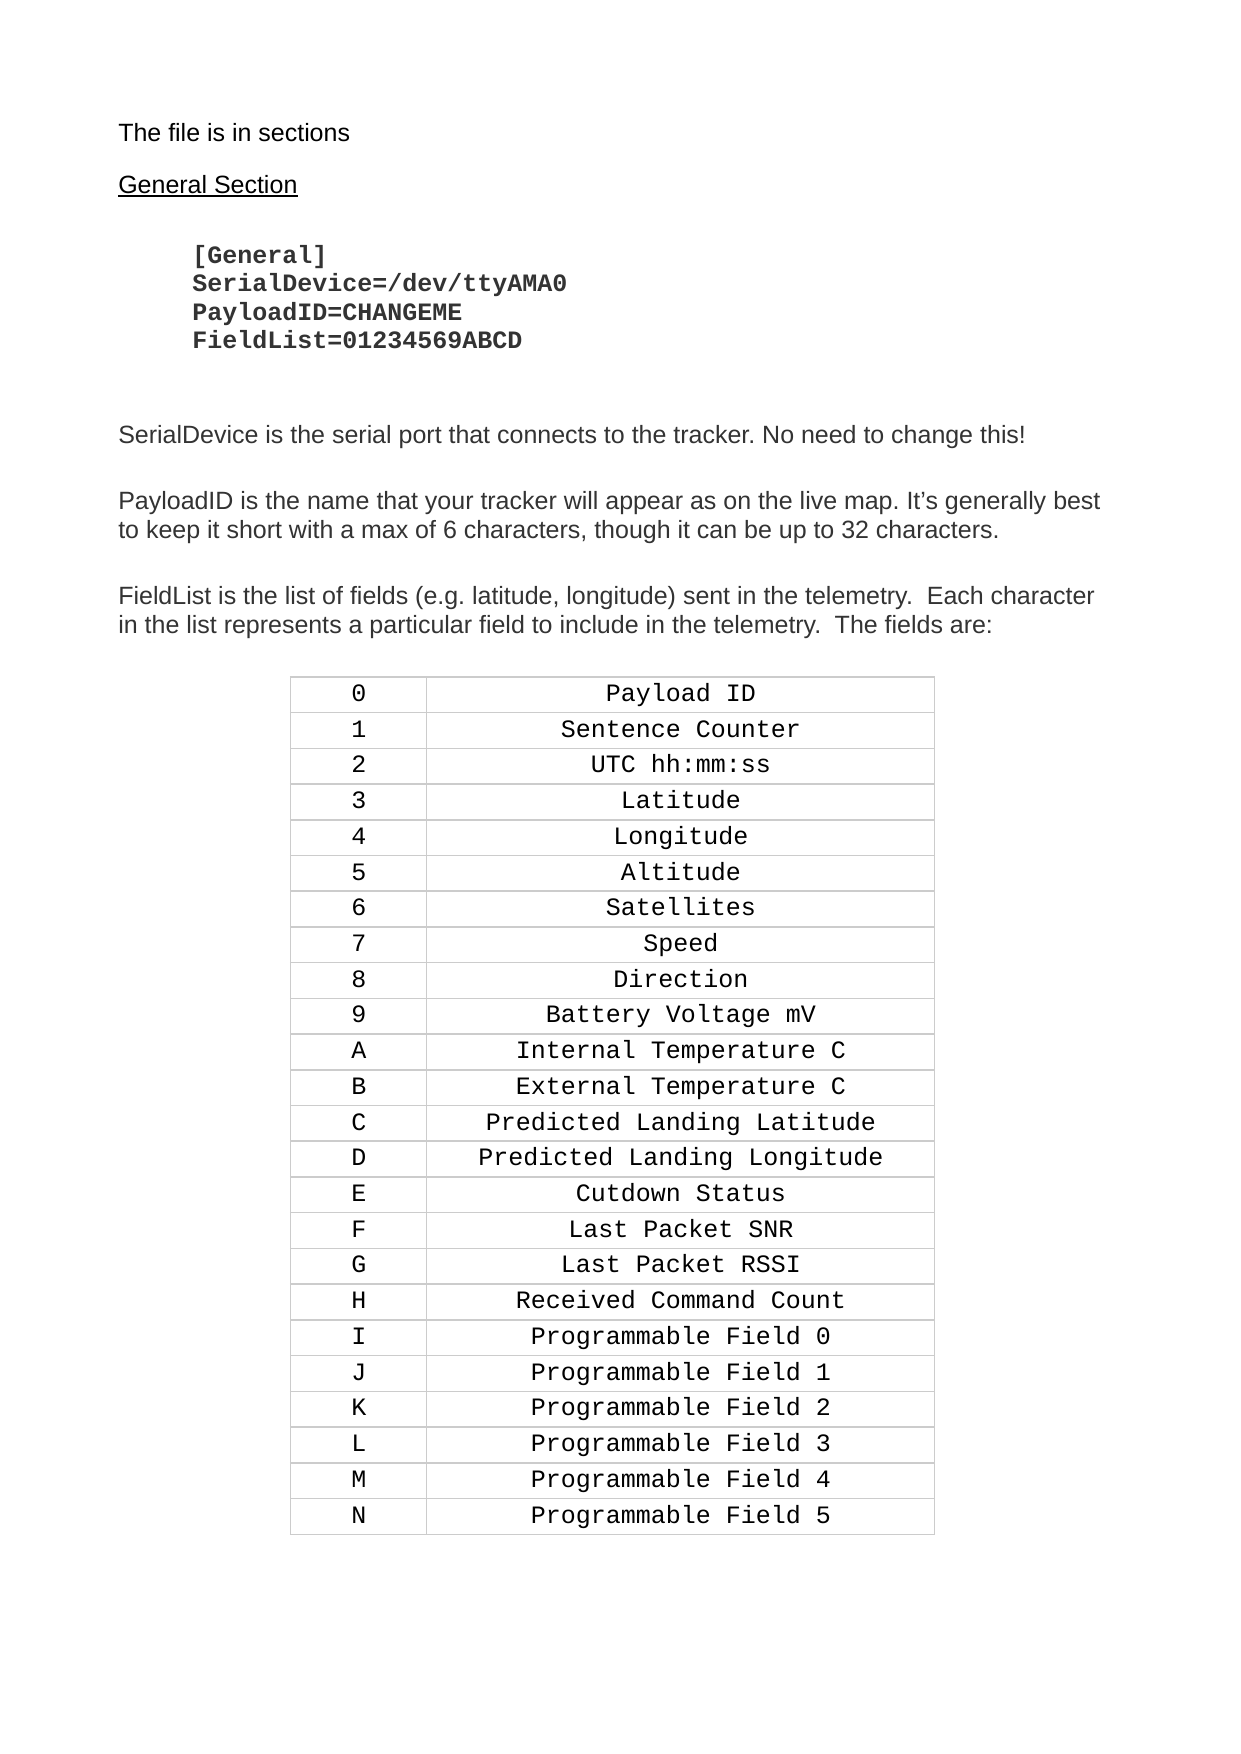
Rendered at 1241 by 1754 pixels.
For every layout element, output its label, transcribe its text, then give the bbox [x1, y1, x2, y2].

table_cell Latitude [427, 785, 934, 819]
table_cell Direction [427, 963, 934, 997]
table_cell L [291, 1428, 426, 1462]
table_cell 2 [291, 749, 426, 783]
text FieldList is the list of fields (e.g. latitude, longitude) sent in the telemetry. Each character in the list represents a particular field to include in the telemetry. The fields are: [118, 581, 1122, 638]
table_cell 4 [291, 821, 426, 854]
table_cell Speed [427, 928, 934, 962]
table_cell F [291, 1213, 426, 1248]
table_cell 9 [291, 999, 426, 1033]
table_cell Predicted Landing Latitude [427, 1106, 934, 1140]
subtitle General Section [118, 171, 1122, 199]
table_cell 7 [291, 928, 426, 962]
table_cell External Temperature C [427, 1071, 934, 1105]
table_cell M [291, 1464, 426, 1498]
table_cell Internal Temperature C [427, 1035, 934, 1069]
text The file is in sections [118, 118, 1122, 147]
text [General] SerialDevice=/dev/ttyAMA0 PayloadID=CHANGEME FieldList=01234569ABCD [192, 242, 1122, 356]
table_cell Programmable Field 2 [427, 1392, 934, 1426]
table_cell Satellites [427, 892, 934, 926]
table_cell N [291, 1499, 426, 1533]
table_cell A [291, 1035, 426, 1069]
table_cell H [291, 1285, 426, 1319]
table_cell K [291, 1392, 426, 1426]
table_cell B [291, 1071, 426, 1105]
table_cell Predicted Landing Longitude [427, 1142, 934, 1176]
table_cell Last Packet RSSI [427, 1249, 934, 1283]
table_cell Programmable Field 3 [427, 1428, 934, 1462]
table_cell I [291, 1321, 426, 1355]
table_header Payload ID [427, 678, 934, 712]
table_cell Programmable Field 5 [427, 1499, 934, 1533]
table_cell Programmable Field 1 [427, 1356, 934, 1391]
table_cell E [291, 1178, 426, 1212]
table_cell C [291, 1106, 426, 1140]
table_cell J [291, 1356, 426, 1391]
text SerialDevice is the serial port that connects to the tracker. No need to change this! [118, 420, 1122, 448]
table_cell Received Command Count [427, 1285, 934, 1319]
table_cell 3 [291, 785, 426, 819]
table_cell Last Packet SNR [427, 1213, 934, 1248]
table_cell Altitude [427, 856, 934, 890]
table_cell UTC hh:mm:ss [427, 749, 934, 783]
table_cell D [291, 1142, 426, 1176]
table_cell Longitude [427, 821, 934, 854]
table_cell 6 [291, 892, 426, 926]
table_cell 5 [291, 856, 426, 890]
table_cell Programmable Field 4 [427, 1464, 934, 1498]
text PayloadID is the name that your tracker will appear as on the live map. It’s generally best to keep it short with a max of 6 characters, though it can be up to 32 characters. [118, 486, 1122, 543]
table_header 0 [291, 678, 426, 712]
table_cell Sentence Counter [427, 713, 934, 747]
table_cell Cutdown Status [427, 1178, 934, 1212]
table_cell Programmable Field 0 [427, 1321, 934, 1355]
table_cell 8 [291, 963, 426, 997]
table_cell G [291, 1249, 426, 1283]
table_cell Battery Voltage mV [427, 999, 934, 1033]
table_cell 1 [291, 713, 426, 747]
